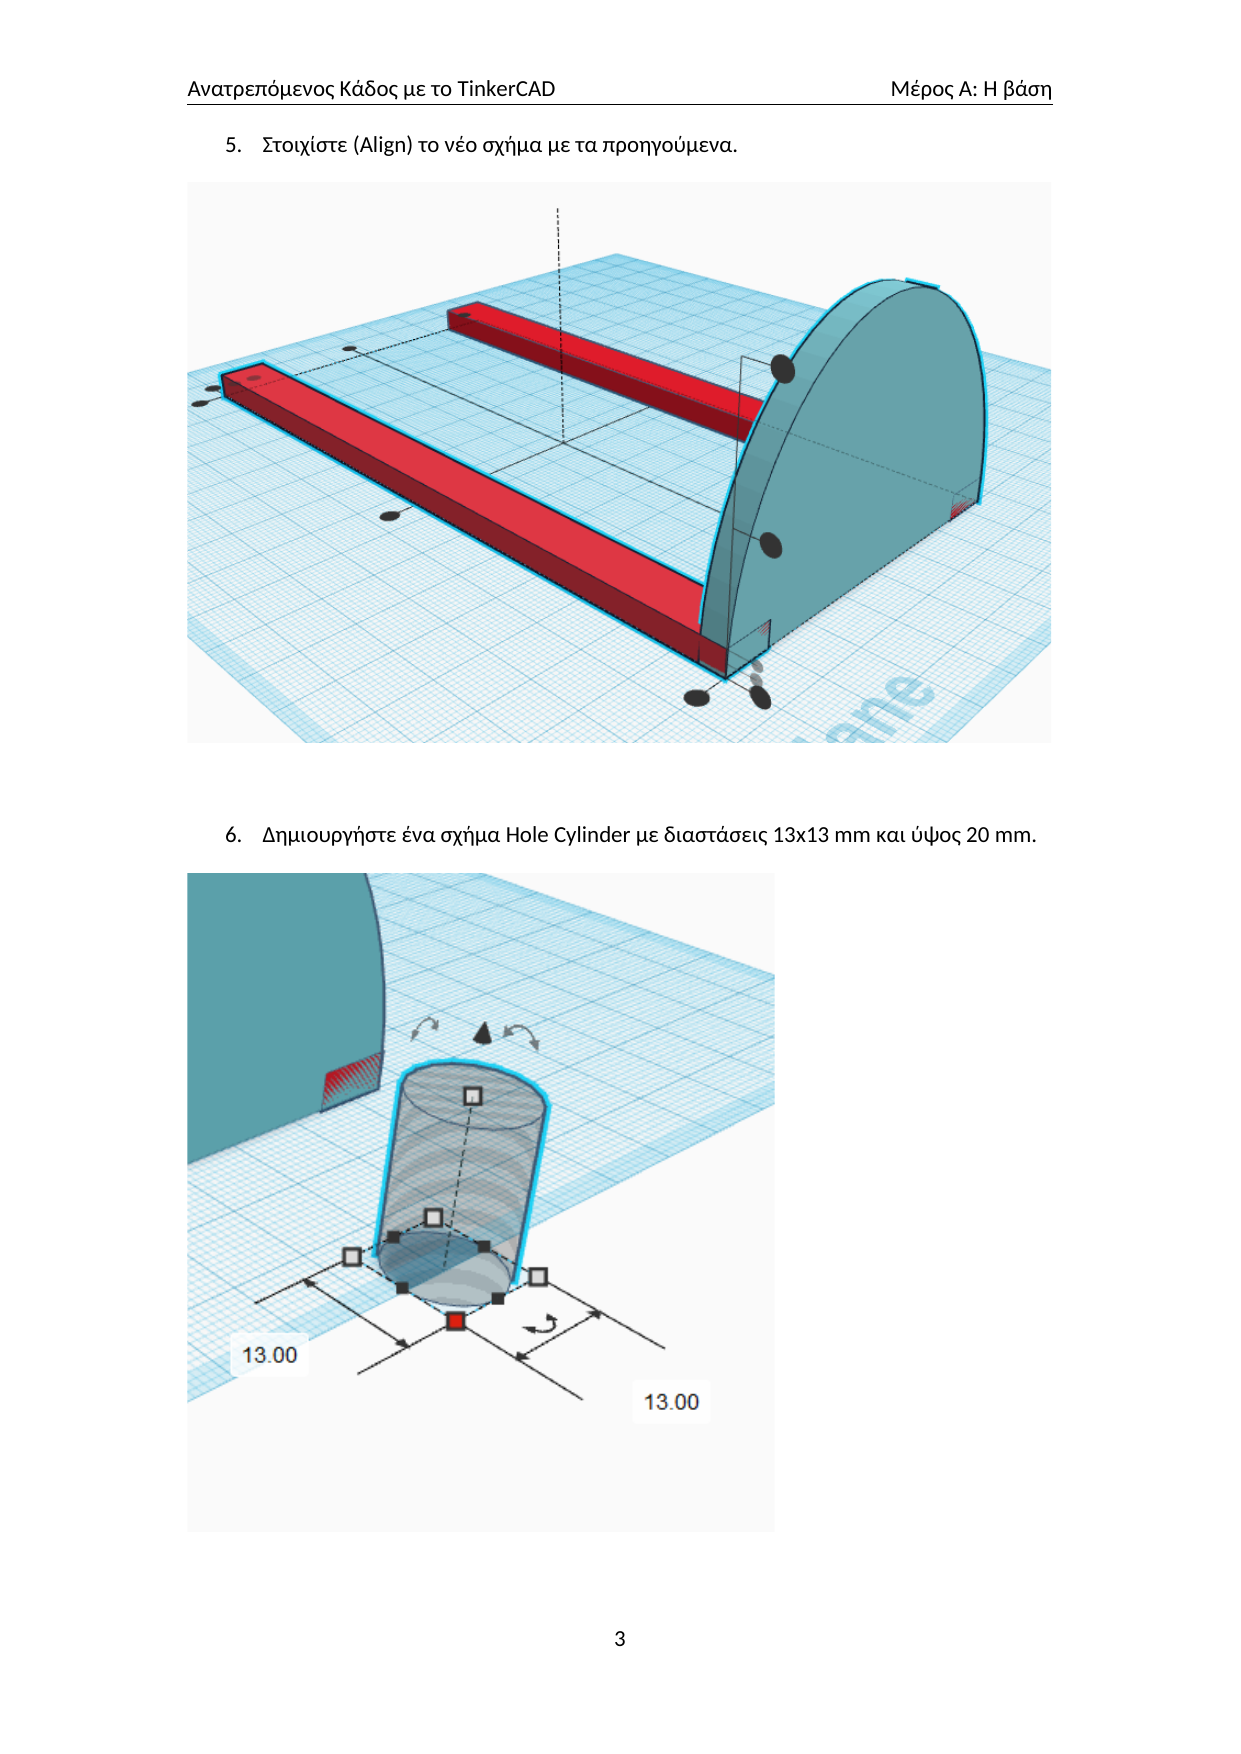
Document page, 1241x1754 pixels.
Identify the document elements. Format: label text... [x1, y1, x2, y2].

list Δημιουργήστε ένα σχήμα Hole Cylinder με διαστάσεις 13x13 mm και ύψος 20 mm. [225, 820, 1053, 848]
list Στοιχίστε (Align) το νέο σχήμα με τα προηγούμενα. [225, 130, 1053, 158]
